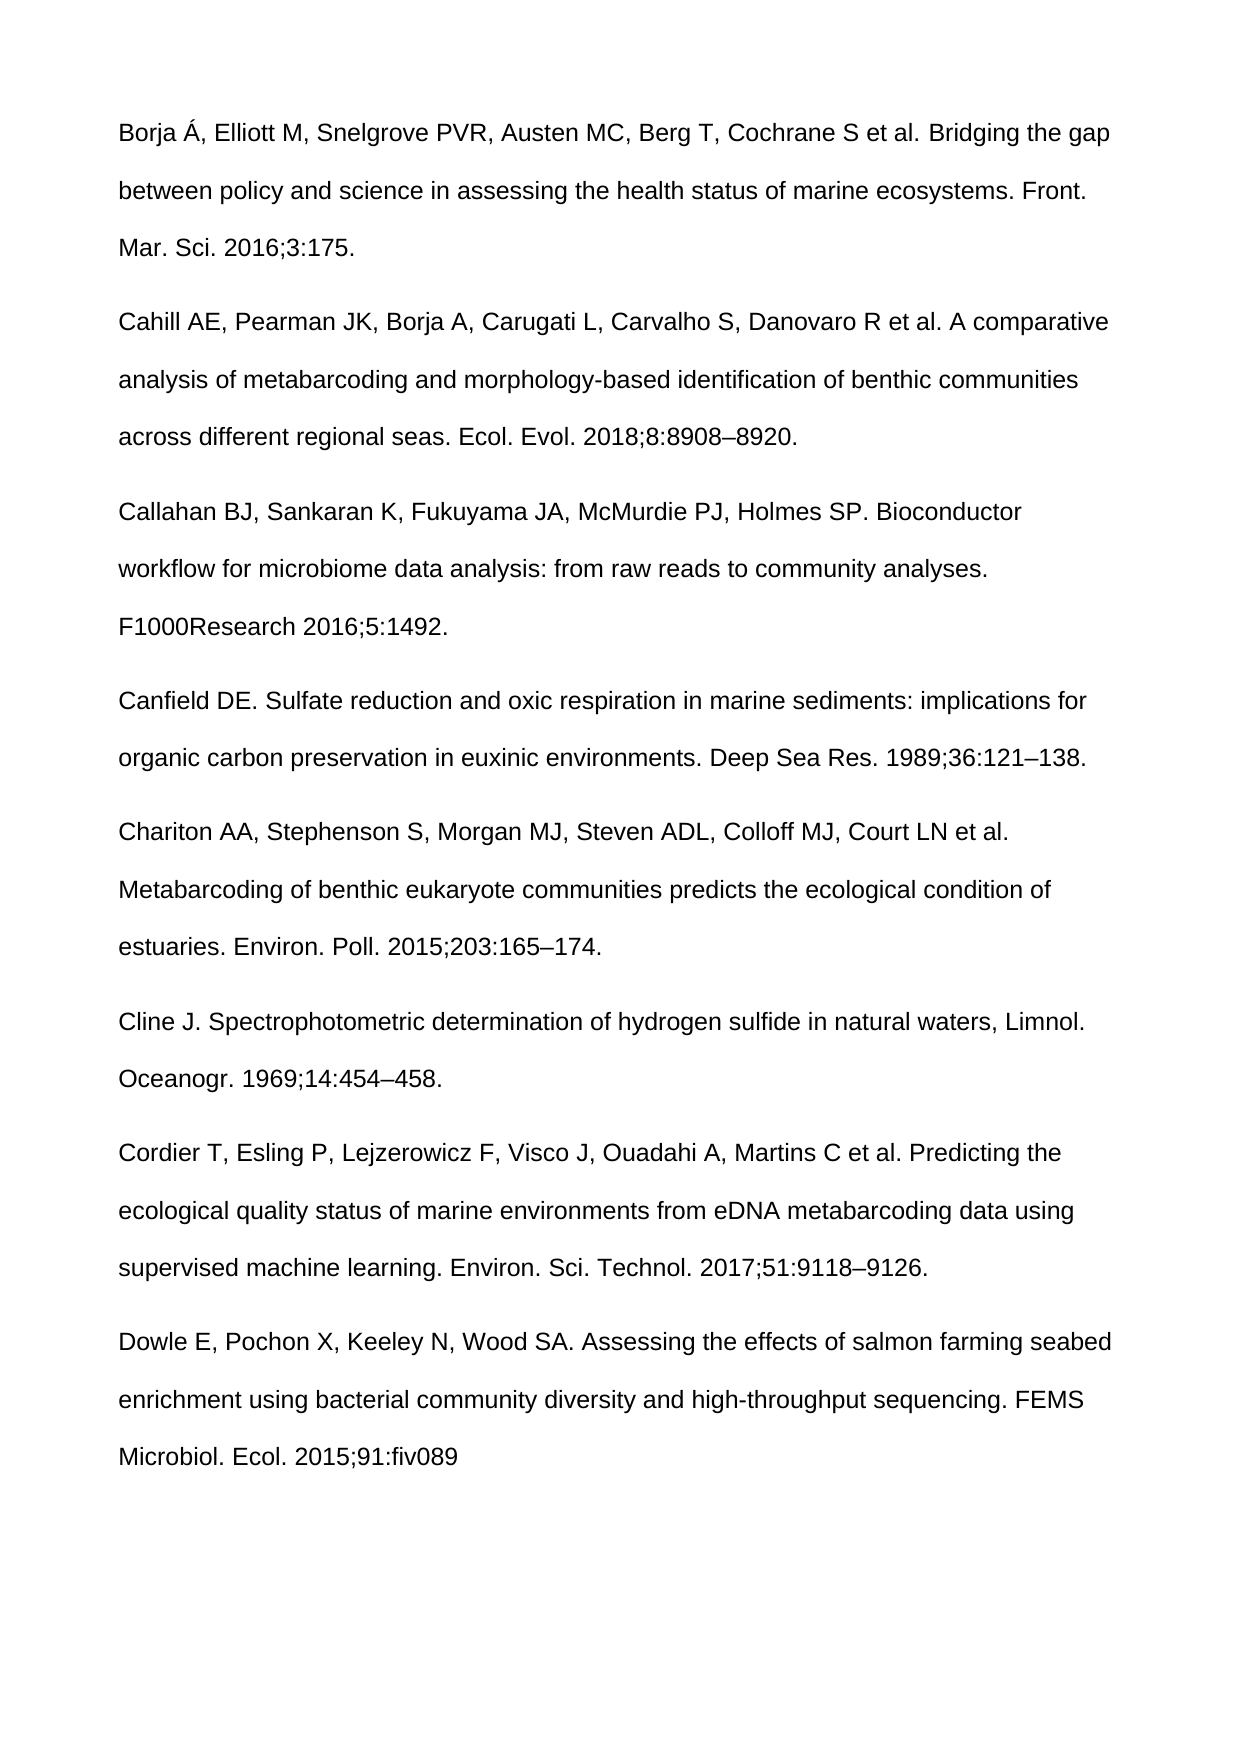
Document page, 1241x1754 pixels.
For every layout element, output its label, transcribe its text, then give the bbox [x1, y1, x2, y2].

text Cordier T, Esling P, Lejzerowicz F, Visco J, Ouadahi A, Martins C et al. Predicting the ecological quality status of marine environments from eDNA metabarcoding data using supervised machine learning. Environ. Sci. Technol. 2017;51:9118–9126. [118, 1138, 1122, 1282]
text Chariton AA, Stephenson S, Morgan MJ, Steven ADL, Colloff MJ, Court LN et al. Metabarcoding of benthic eukaryote communities predicts the ecological condition of estuaries. Environ. Poll. 2015;203:165–174. [118, 817, 1122, 961]
text Dowle E, Pochon X, Keeley N, Wood SA. Assessing the effects of salmon farming seabed enrichment using bacterial community diversity and high-throughput sequencing. FEMS Microbiol. Ecol. 2015;91:fiv089 [118, 1327, 1122, 1471]
text Cline J. Spectrophotometric determination of hydrogen sulfide in natural waters, Limnol. Oceanogr. 1969;14:454–458. [118, 1006, 1122, 1093]
text Callahan BJ, Sankaran K, Fukuyama JA, McMurdie PJ, Holmes SP. Bioconductor workflow for microbiome data analysis: from raw reads to community analyses. F1000Research 2016;5:1492. [118, 496, 1122, 640]
text Borja Á, Elliott M, Snelgrove PVR, Austen MC, Berg T, Cochrane S et al. Bridging the gap between policy and science in assessing the health status of marine ecosystems. Front. Mar. Sci. 2016;3:175. [118, 118, 1122, 262]
text Canfield DE. Sulfate reduction and oxic respiration in marine sediments: implications for organic carbon preservation in euxinic environments. Deep Sea Res. 1989;36:121–138. [118, 686, 1122, 772]
text Cahill AE, Pearman JK, Borja A, Carugati L, Carvalho S, Danovaro R et al. A comparative analysis of metabarcoding and morphology-based identification of benthic communities across different regional seas. Ecol. Evol. 2018;8:8908–8920. [118, 307, 1122, 451]
